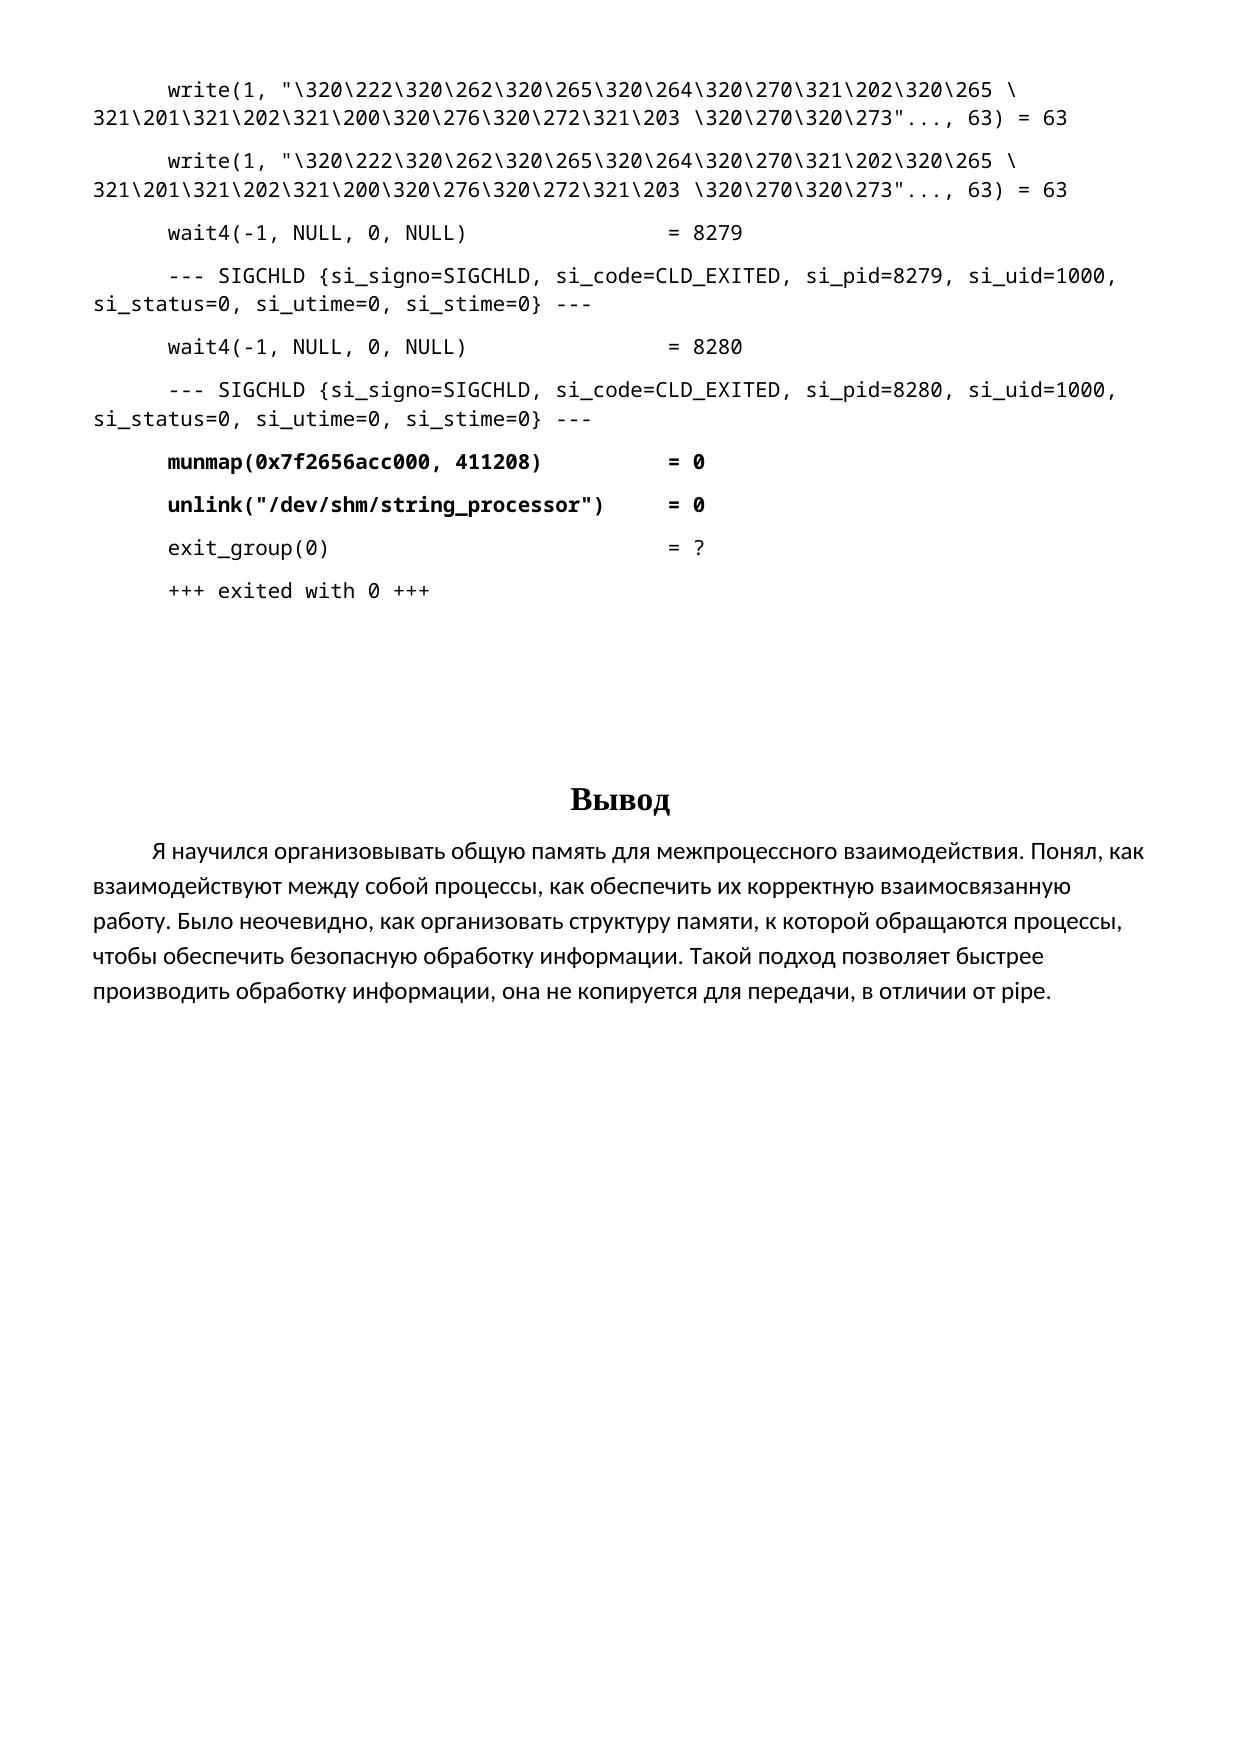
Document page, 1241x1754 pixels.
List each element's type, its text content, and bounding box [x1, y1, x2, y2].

text write(1, "\320\222\320\262\320\265\320\264\320\270\321\202\320\265 \321\201\321\202\321\200\320\276\320\272\321\203 \320\270\320\273"..., 63) = 63 [93, 75, 1147, 132]
text wait4(-1, NULL, 0, NULL) = 8279 [93, 218, 1147, 246]
text --- SIGCHLD {si_signo=SIGCHLD, si_code=CLD_EXITED, si_pid=8280, si_uid=1000, si_status=0, si_utime=0, si_stime=0} --- [93, 375, 1147, 432]
text write(1, "\320\222\320\262\320\265\320\264\320\270\321\202\320\265 \321\201\321\202\321\200\320\276\320\272\321\203 \320\270\320\273"..., 63) = 63 [93, 146, 1147, 203]
text Вывод [93, 779, 1147, 817]
text --- SIGCHLD {si_signo=SIGCHLD, si_code=CLD_EXITED, si_pid=8279, si_uid=1000, si_status=0, si_utime=0, si_stime=0} --- [93, 261, 1147, 318]
text +++ exited with 0 +++ [93, 576, 1147, 604]
text Я научился организовывать общую память для межпроцессного взаимодействия. Понял, как взаимодействуют между собой процессы, как обеспечить их корректную взаимосвязанную работу. Было неочевидно, как организовать структуру памяти, к которой обращаются процессы, чтобы обеспечить безопасную обработку информации. Такой подход позволяет быстрее производить обработку информации, она не копируется для передачи, в отличии от pipe. [93, 835, 1147, 1006]
text wait4(-1, NULL, 0, NULL) = 8280 [93, 332, 1147, 361]
text unlink("/dev/shm/string_processor") = 0 [93, 490, 1147, 518]
text munmap(0x7f2656acc000, 411208) = 0 [93, 447, 1147, 475]
text exit_group(0) = ? [93, 533, 1147, 561]
